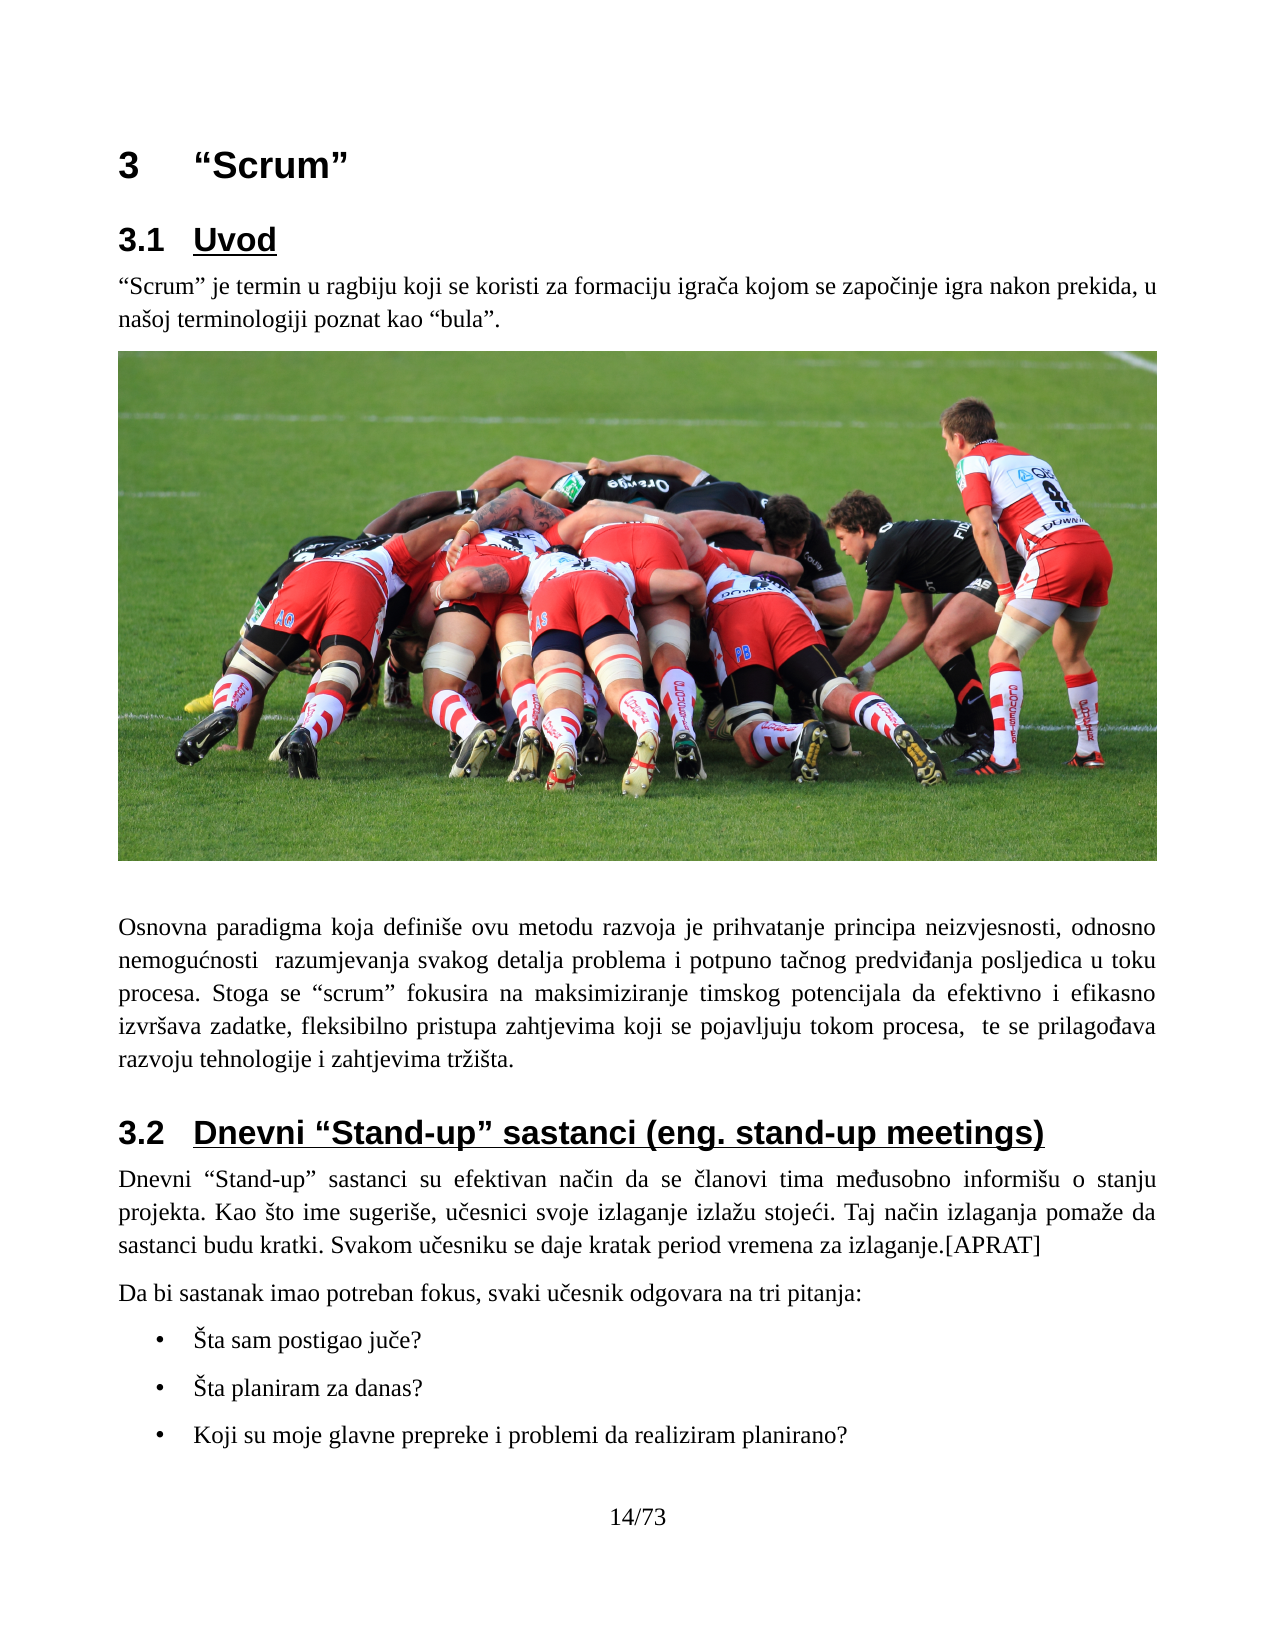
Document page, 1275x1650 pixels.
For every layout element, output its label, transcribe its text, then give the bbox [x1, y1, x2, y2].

subtitle Uvod [118, 220, 1157, 259]
text Dnevni “Stand-up” sastanci su efektivan način da se članovi tima međusobno informišu o stanju projekta. Kao što ime sugeriše, učesnici svoje izlaganje izlažu stojeći. Taj način izlaganja pomaže da sastanci budu kratki. Svakom učesniku se daje kratak period vremena za izlaganje.[APRAT] [118, 1164, 1157, 1259]
list Koji su moje glavne prepreke i problemi da realiziram planirano? [156, 1421, 1157, 1449]
subtitle Dnevni “Stand-up” sastanci (eng. stand-up meetings) [118, 1113, 1157, 1152]
picture [118, 351, 1157, 861]
subtitle “Scrum” [118, 143, 1157, 187]
list Šta sam postigao juče? [156, 1325, 1157, 1354]
text “Scrum” je termin u ragbiju koji se koristi za formaciju igrača kojom se započinje igra nakon prekida, u našoj terminologiji poznat kao “bula”. [118, 271, 1157, 333]
text Osnovna paradigma koja definiše ovu metodu razvoja je prihvatanje principa neizvjesnosti, odnosno nemogućnosti razumjevanja svakog detalja problema i potpuno tačnog predviđanja posljedica u toku procesa. Stoga se “scrum” fokusira na maksimiziranje timskog potencijala da efektivno i efikasno izvršava zadatke, fleksibilno pristupa zahtjevima koji se pojavljuju tokom procesa, te se prilagođava razvoju tehnologije i zahtjevima tržišta. [118, 912, 1157, 1073]
list Šta planiram za danas? [156, 1373, 1157, 1402]
text Da bi sastanak imao potreban fokus, svaki učesnik odgovara na tri pitanja: [118, 1278, 1157, 1306]
